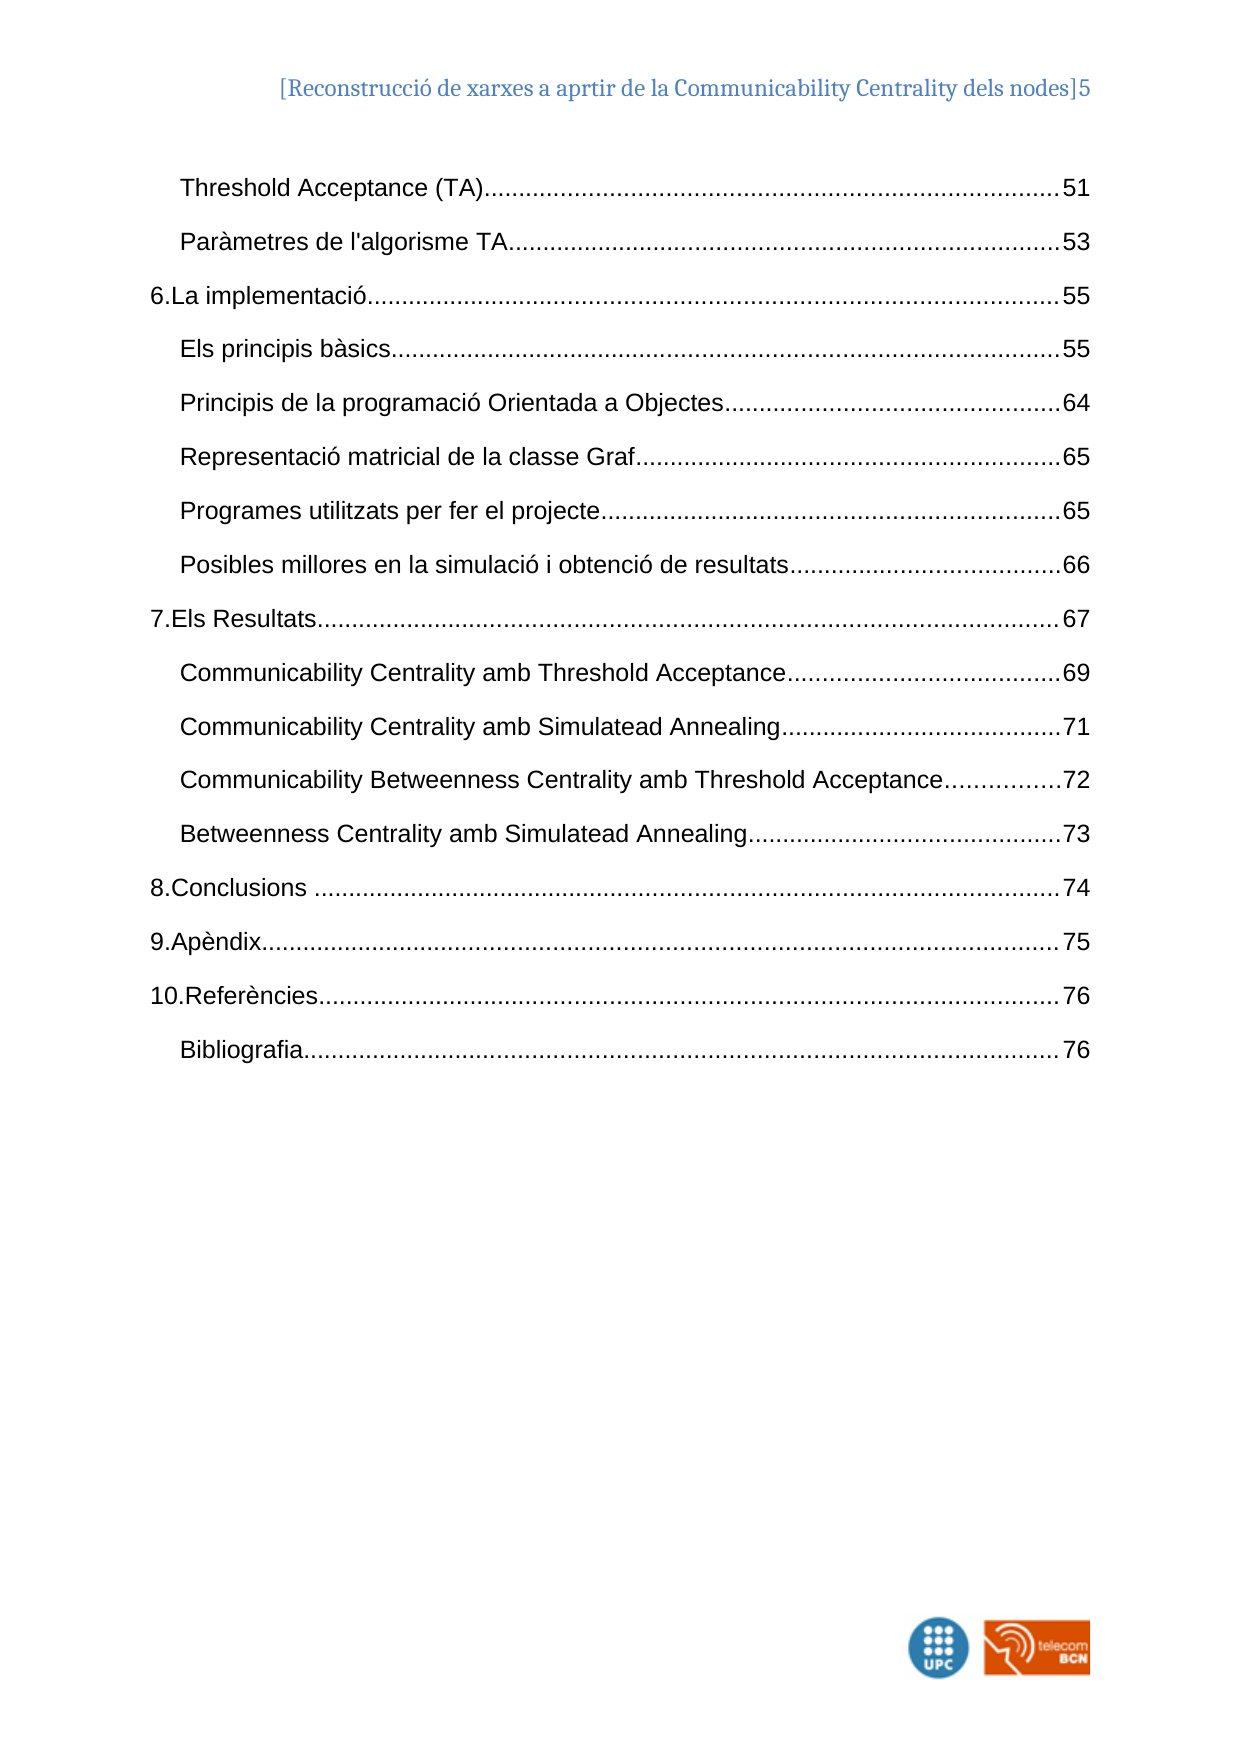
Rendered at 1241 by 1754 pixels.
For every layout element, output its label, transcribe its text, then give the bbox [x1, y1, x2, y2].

text Paràmetres de l'algorisme TA 53 [179, 227, 1090, 256]
text Representació matricial de la classe Graf 65 [179, 442, 1090, 471]
picture [904, 1614, 1091, 1681]
text Els principis bàsics 55 [179, 334, 1090, 363]
text Communicability Centrality amb Threshold Acceptance 69 [179, 658, 1090, 686]
text Bibliografia 76 [179, 1034, 1090, 1063]
text Threshold Acceptance (TA) 51 [179, 173, 1090, 202]
text 7.Els Resultats 67 [150, 604, 1090, 632]
text Betweenness Centrality amb Simulatead Annealing 73 [179, 819, 1090, 848]
text Programes utilitzats per fer el projecte 65 [179, 496, 1090, 525]
text 8.Conclusions 74 [150, 873, 1090, 902]
text Communicability Centrality amb Simulatead Annealing 71 [179, 711, 1090, 740]
text Principis de la programació Orientada a Objectes 64 [179, 388, 1090, 417]
text 10.Referències 76 [150, 981, 1090, 1009]
text 9.Apèndix 75 [150, 927, 1090, 956]
text Communicability Betweenness Centrality amb Threshold Acceptance 72 [179, 765, 1090, 794]
text Posibles millores en la simulació i obtenció de resultats 66 [179, 550, 1090, 579]
text 6.La implementació 55 [150, 281, 1090, 309]
